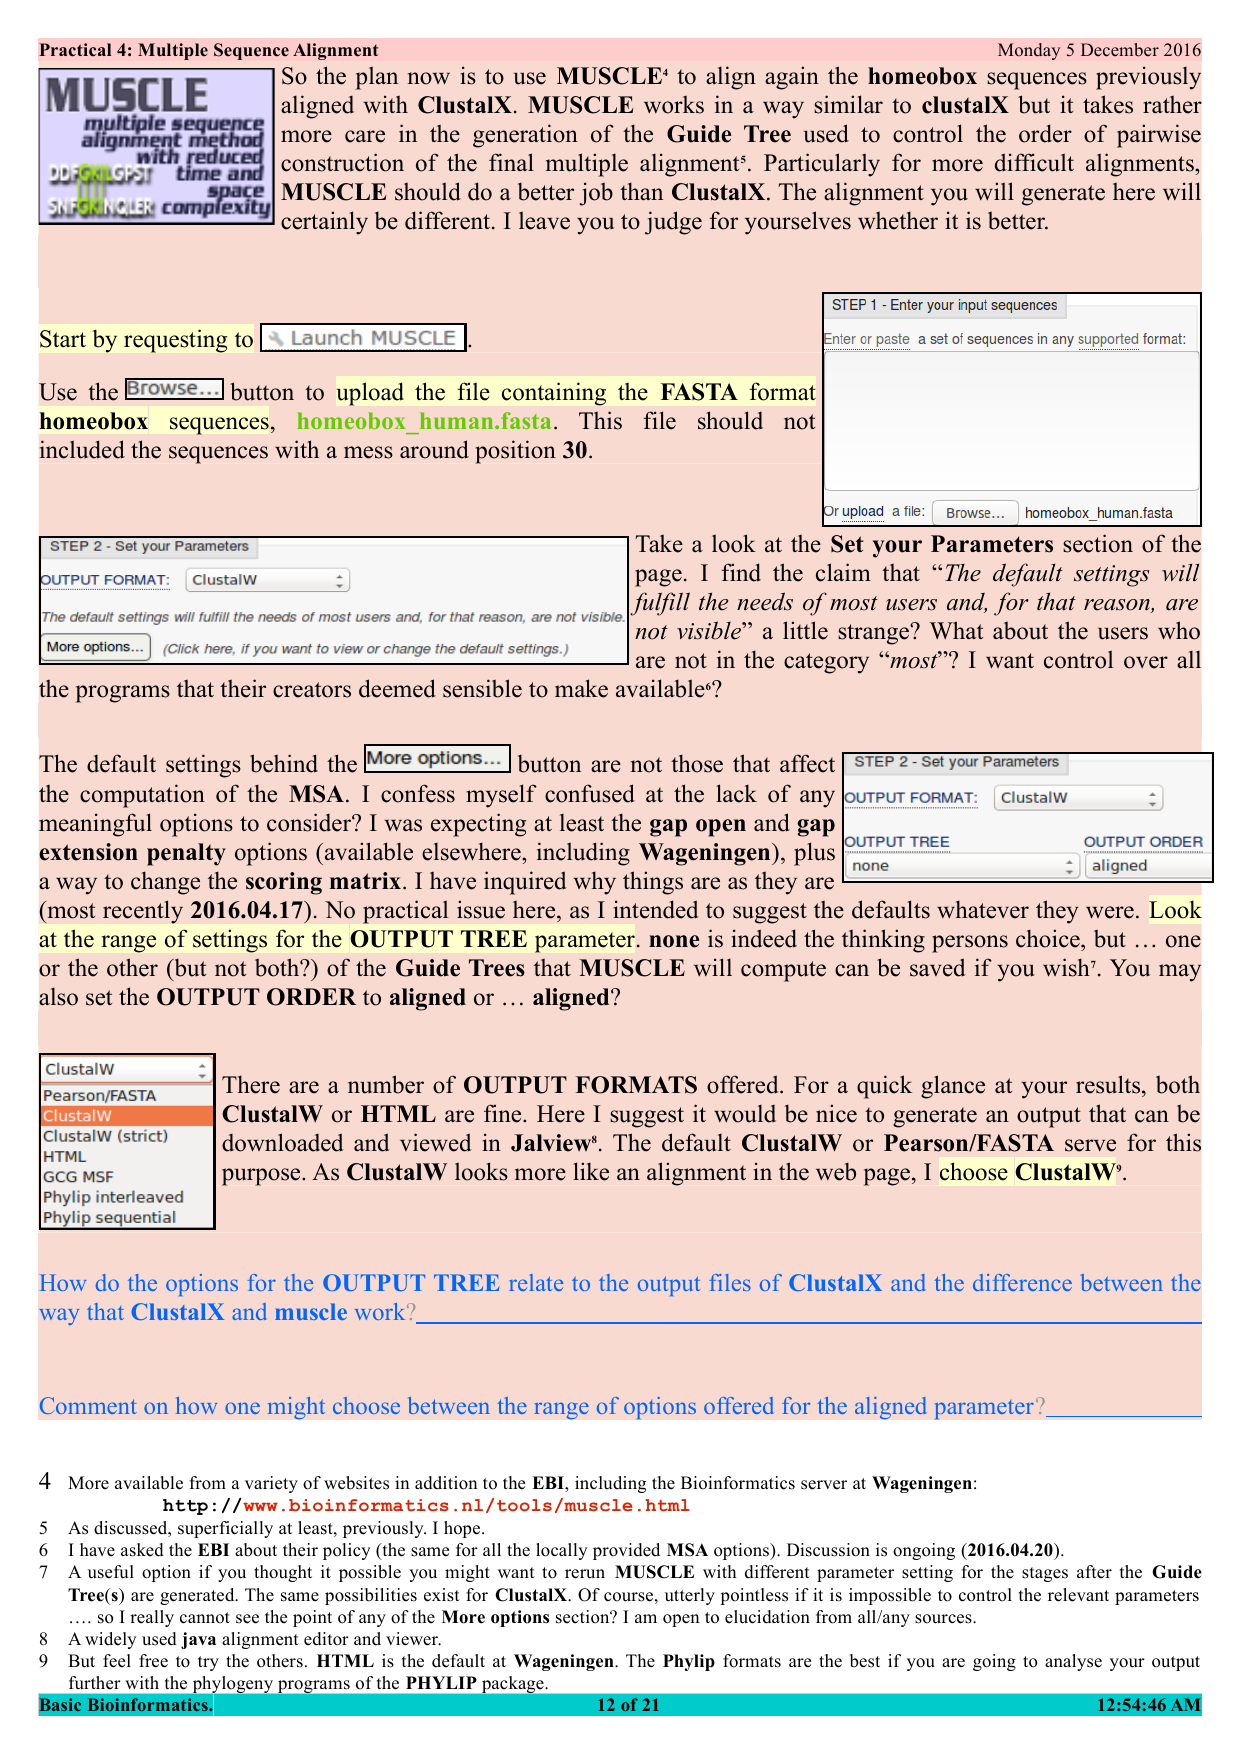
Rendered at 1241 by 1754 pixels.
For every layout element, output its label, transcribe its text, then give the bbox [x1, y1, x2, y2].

picture [262, 325, 464, 350]
text The default settings behind thebutton are not those that affect the computation of the MSA. I confess myself confused at the lack of any meaningful options to consider? I was expecting at least the gap open and gap extension penalty options (available elsewhere, including Wageningen), plus a way to change the scoring matrix. I have inquired why things are as they are (most recently 2016.04.17). No practical issue here, as I intended to suggest the defaults whatever they were. Look at the range of settings for the OUTPUT TREE parameter. none is indeed the thinking persons choice, but … one or the other (but not both?) of the Guide Trees that MUSCLE will compute can be saved if you wish. You may also set the OUTPUT ORDER to aligned or … aligned? [38, 744, 1202, 1011]
text As discussed, superficially at least, previously. I hope. [38, 1517, 1202, 1539]
text Start by requesting to [38, 323, 260, 353]
text So the plan now is to use MUSCLE to align again the homeobox sequences previously aligned with ClustalX. MUSCLE works in a way similar to clustalX but it takes rather more care in the generation of the Guide Tree used to control the order of pairwise construction of the final multiple alignment. Particularly for more difficult alignments, MUSCLE should do a better job than ClustalX. The alignment you will generate here will certainly be different. I leave you to judge for yourselves whether it is better. [38, 61, 1202, 235]
text There are a number of OUTPUT FORMATS offered. For a quick glance at your results, both ClustalW or HTML are fine. Here I suggest it would be nice to generate an output that can be downloaded and viewed in Jalview. The default ClustalW or Pearson/FASTA serve for this purpose. As ClustalW looks more like an alignment in the web page, I choose ClustalW. [216, 1069, 1202, 1186]
picture [366, 746, 509, 771]
picture [824, 294, 1200, 525]
text http://www.bioinformatics.nl/tools/muscle.html [40, 1495, 1202, 1517]
text How do the options for the OUTPUT TREE relate to the output files of ClustalX and the difference between the way that ClustalX and muscle work? [38, 1268, 1202, 1326]
text Take a look at the Set your Parameters section of the page. I find the claim that “The default settings will fulfill the needs of most users and, for that reason, are not visible” a little strange? What about the users who are not in the category “most”? I want control over all the programs that their creators deemed sensible to make available? [38, 529, 1202, 703]
text Comment on how one might choose between the range of options offered for the aligned parameter? [38, 1391, 1202, 1420]
text Use thebutton to upload the file containing the FASTA format homeobox sequences, homeobox_human.fasta. This file should not included the sequences with a mess around position 30. [38, 376, 822, 464]
text . [261, 323, 822, 353]
picture [41, 538, 627, 663]
text I have asked the EBI about their policy (the same for all the locally provided MSA options). Discussion is ongoing (2016.04.20). [38, 1539, 1202, 1561]
picture [844, 754, 1212, 881]
text But feel free to try the others. HTML is the default at Wageningen. The Phylip formats are the best if you are going to analyse your output further with the phylogeny programs of the PHYLIP package. [38, 1649, 1202, 1693]
text A widely used java alignment editor and viewer. [38, 1627, 1202, 1649]
picture [41, 1127, 155, 1228]
text More available from a variety of websites in addition to the EBI, including the Bioinformatics server at Wageningen: [38, 1466, 1202, 1495]
picture [38, 68, 275, 225]
text A useful option if you thought it possible you might want to rerun MUSCLE with different parameter setting for the stages after the Guide Tree(s) are generated. The same possibilities exist for ClustalX. Of course, utterly pointless if it is impossible to control the relevant parameters …. so I really cannot see the point of any of the More options section? I am open to elucidation from all/any sources. [38, 1561, 1202, 1627]
picture [127, 380, 222, 398]
